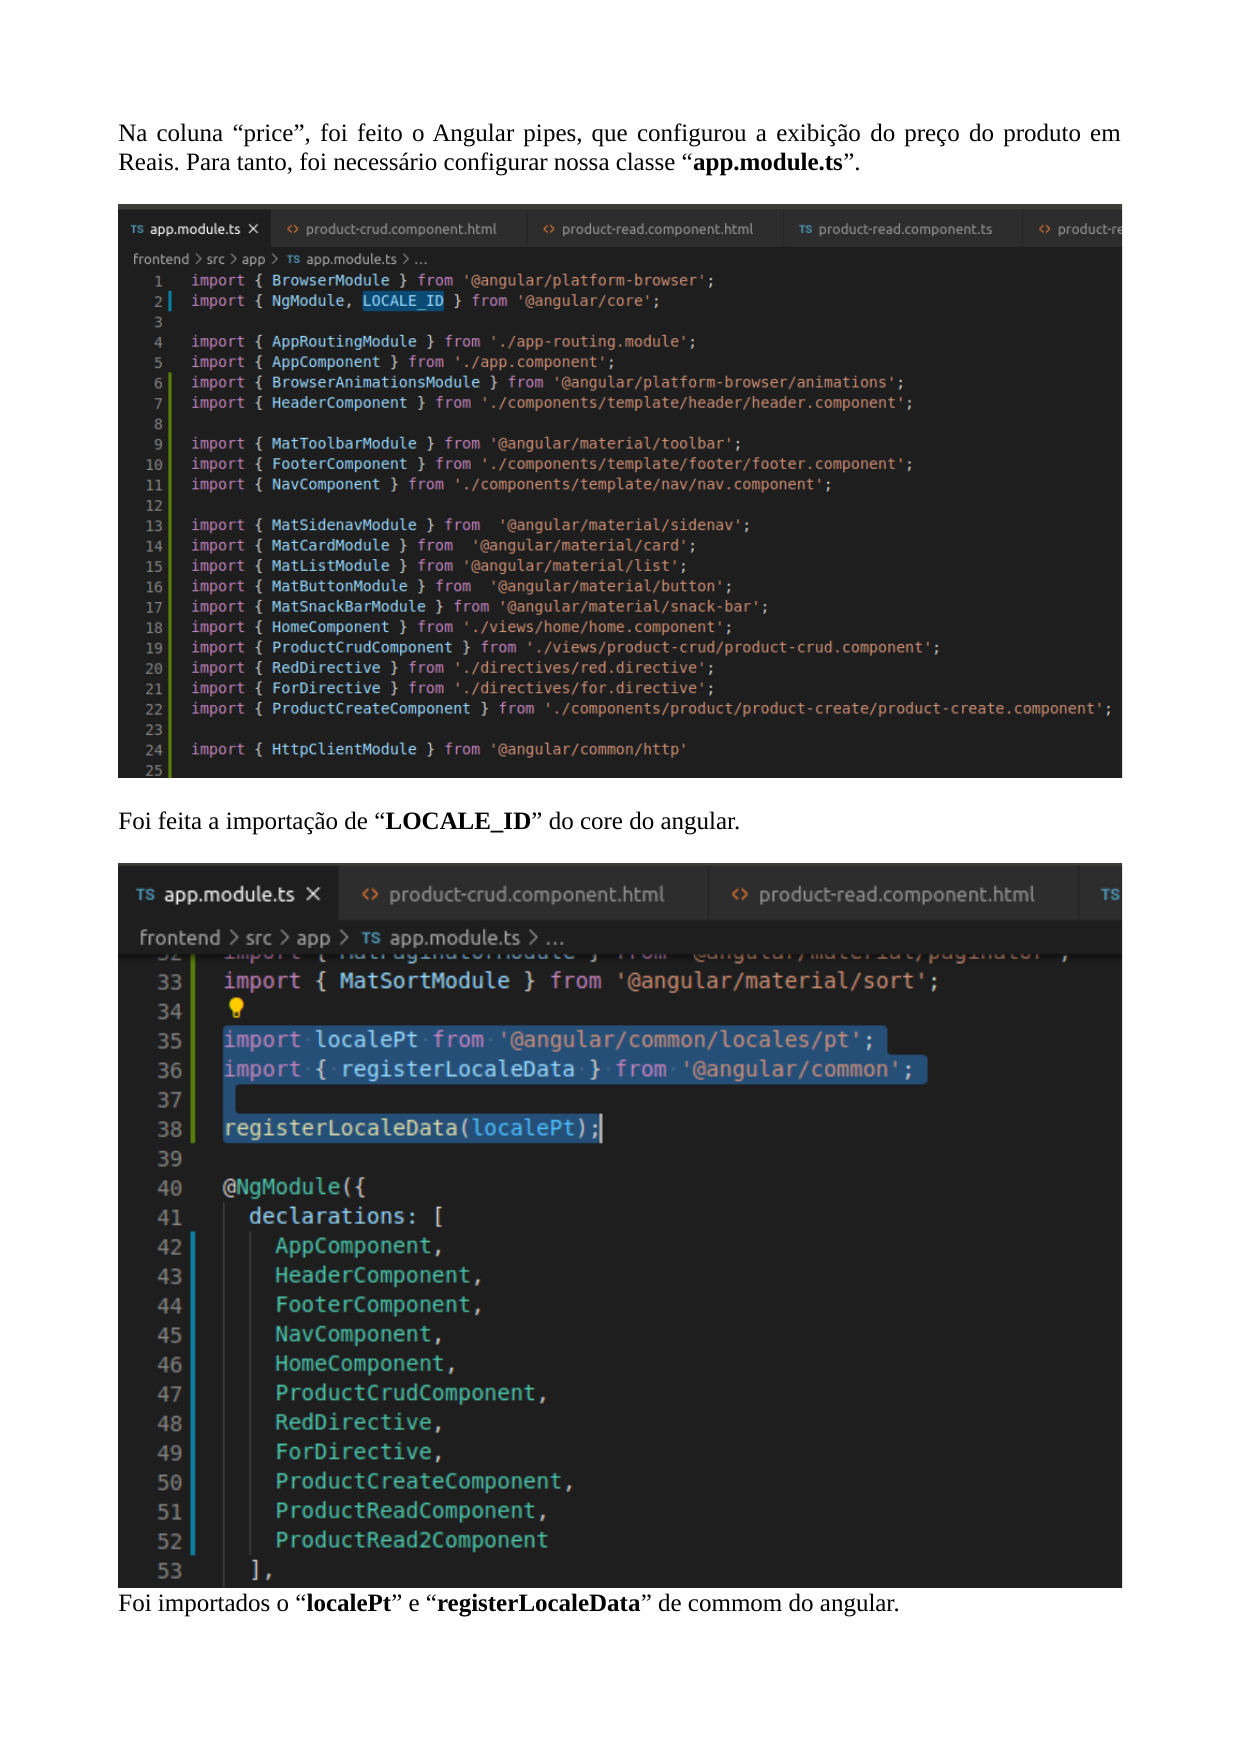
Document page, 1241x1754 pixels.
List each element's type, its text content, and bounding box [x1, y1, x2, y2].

picture [118, 204, 1123, 778]
picture [118, 863, 1123, 1588]
text Foi importados o “localePt” e “registerLocaleData” de commom do angular. [118, 1588, 1122, 1617]
text Foi feita a importação de “LOCALE_ID” do core do angular. [118, 806, 1122, 835]
text Na coluna “price”, foi feito o Angular pipes, que configurou a exibição do preço do produto em Reais. Para tanto, foi necessário configurar nossa classe “app.module.ts”. [118, 118, 1122, 176]
